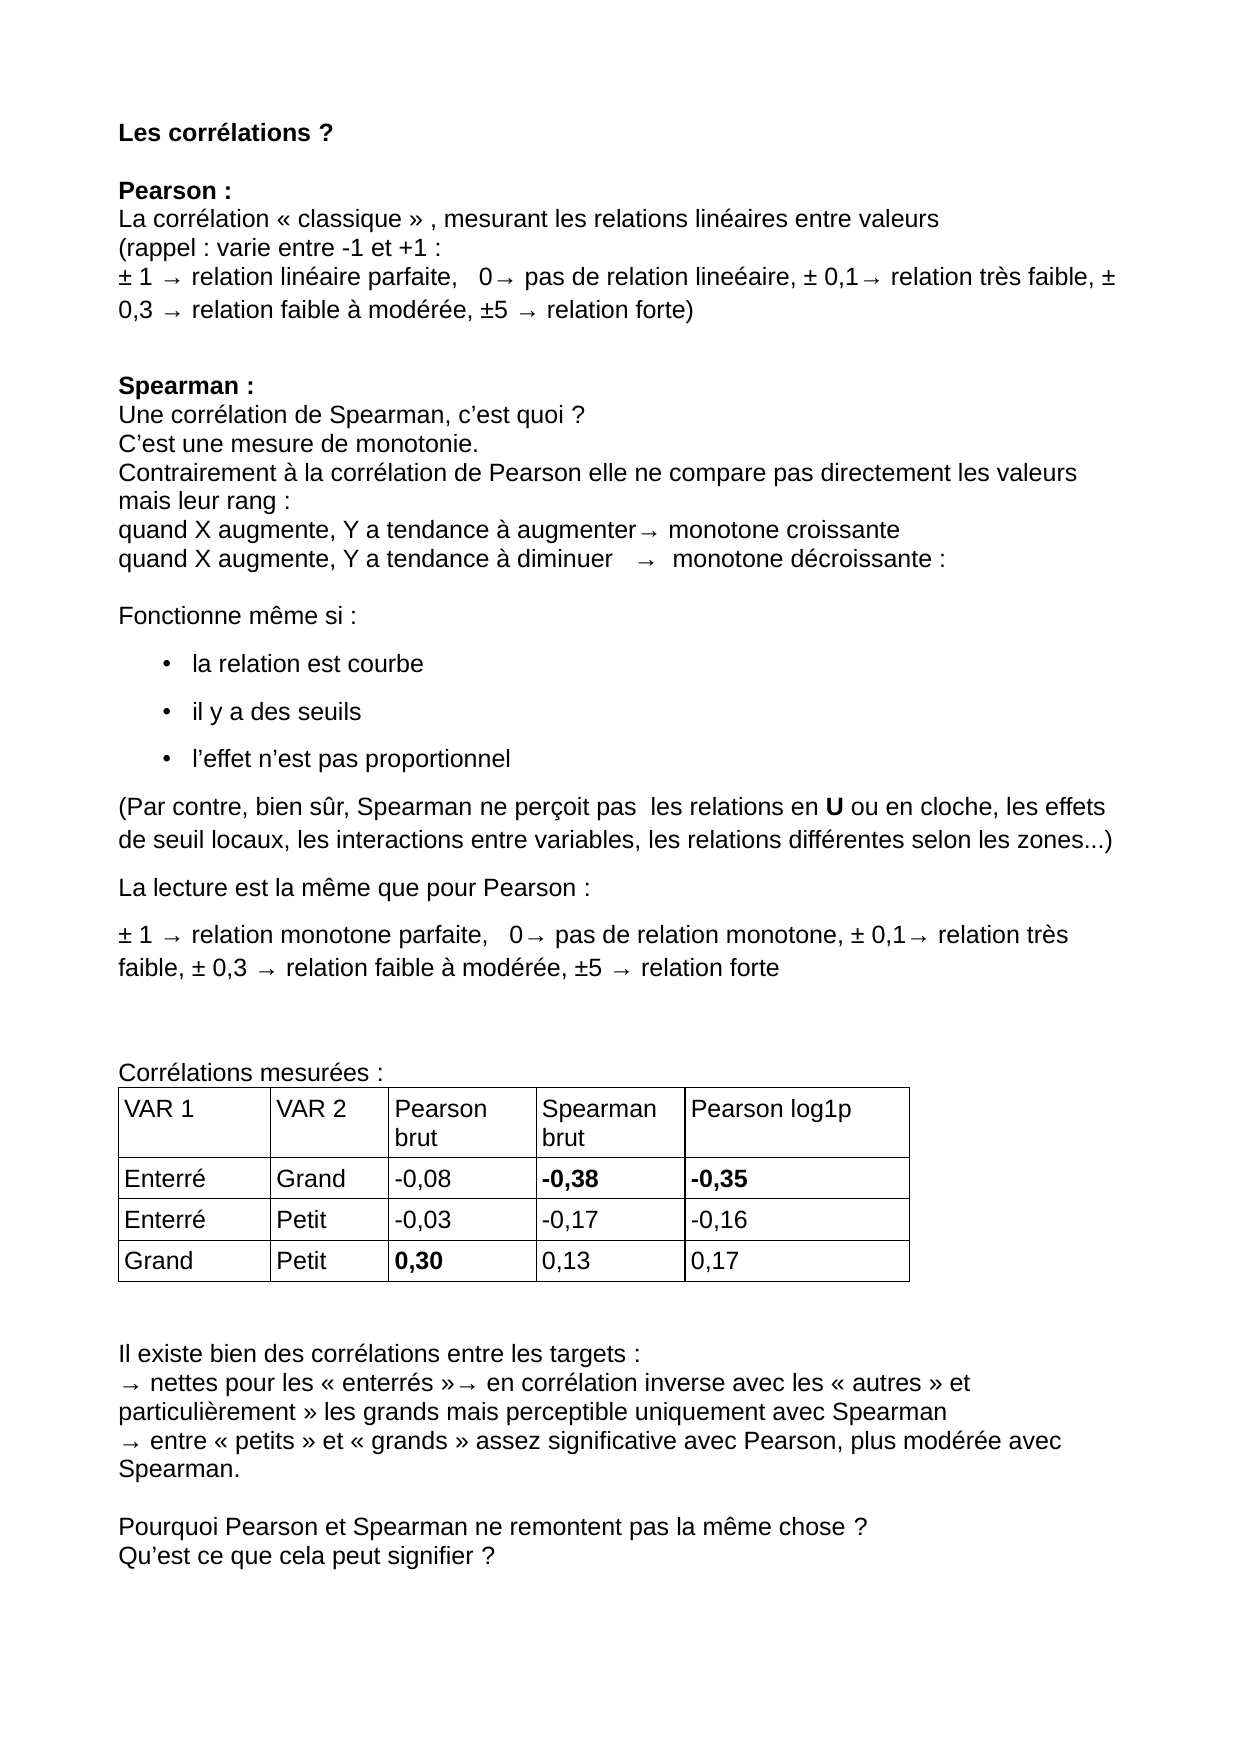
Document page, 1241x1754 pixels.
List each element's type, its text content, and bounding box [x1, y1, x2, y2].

text ± 1 → relation linéaire parfaite, 0→ pas de relation lineéaire, ± 0,1→ relation très faible, ± 0,3 → relation faible à modérée, ±5 → relation forte) [118, 262, 1122, 324]
text ± 1 → relation monotone parfaite, 0→ pas de relation monotone, ± 0,1→ relation très faible, ± 0,3 → relation faible à modérée, ±5 → relation forte [118, 920, 1122, 982]
table_cell Enterré [119, 1158, 270, 1198]
text La lecture est la même que pour Pearson : [118, 873, 1122, 901]
table_cell 0,30 [389, 1241, 536, 1281]
table_header VAR 1 [119, 1088, 270, 1157]
list la relation est courbe [162, 649, 1122, 678]
table_cell -0,38 [537, 1158, 684, 1198]
text → entre « petits » et « grands » assez significative avec Pearson, plus modérée avec Spearman. [118, 1426, 1122, 1483]
text → nettes pour les « enterrés »→ en corrélation inverse avec les « autres » et particulièrement » les grands mais perceptible uniquement avec Spearman [118, 1368, 1122, 1426]
table_cell Enterré [119, 1199, 270, 1239]
text C’est une mesure de monotonie. [118, 429, 1122, 457]
text Pourquoi Pearson et Spearman ne remontent pas la même chose ? [118, 1512, 1122, 1541]
table_cell 0,17 [686, 1241, 909, 1281]
text Les corrélations ? [118, 118, 1122, 147]
table_cell 0,13 [537, 1241, 684, 1281]
text Pearson : [118, 176, 1122, 204]
table_cell Petit [271, 1241, 388, 1281]
table_cell -0,03 [389, 1199, 536, 1239]
text Une corrélation de Spearman, c’est quoi ? [118, 400, 1122, 429]
text Qu’est ce que cela peut signifier ? [118, 1541, 1122, 1569]
table_cell Grand [271, 1158, 388, 1198]
text Contrairement à la corrélation de Pearson elle ne compare pas directement les valeurs mais leur rang : quand X augmente, Y a tendance à augmenter→ monotone croissante [118, 457, 1122, 544]
text quand X augmente, Y a tendance à diminuer → monotone décroissante : [118, 544, 1122, 601]
table_cell -0,35 [686, 1158, 909, 1198]
list l’effet n’est pas proportionnel [162, 744, 1122, 773]
text Fonctionne même si : [118, 601, 1122, 630]
text (rappel : varie entre -1 et +1 : [118, 233, 1122, 262]
table_cell -0,08 [389, 1158, 536, 1198]
table_cell -0,17 [537, 1199, 684, 1239]
table_header VAR 2 [271, 1088, 388, 1157]
text La corrélation « classique » , mesurant les relations linéaires entre valeurs [118, 204, 1122, 233]
list il y a des seuils [162, 697, 1122, 725]
text Spearman : [118, 371, 1122, 400]
table_cell Petit [271, 1199, 388, 1239]
text Il existe bien des corrélations entre les targets : [118, 1339, 1122, 1368]
text (Par contre, bien sûr, Spearman ne perçoit pas les relations en U ou en cloche, les effets de seuil locaux, les interactions entre variables, les relations différentes selon les zones...) [118, 792, 1122, 854]
table_cell Grand [119, 1241, 270, 1281]
table_header Spearman brut [537, 1088, 684, 1157]
table_header Pearson brut [389, 1088, 536, 1157]
table_header Pearson log1p [686, 1088, 909, 1157]
table_cell -0,16 [686, 1199, 909, 1239]
text Corrélations mesurées : [118, 1058, 1122, 1087]
